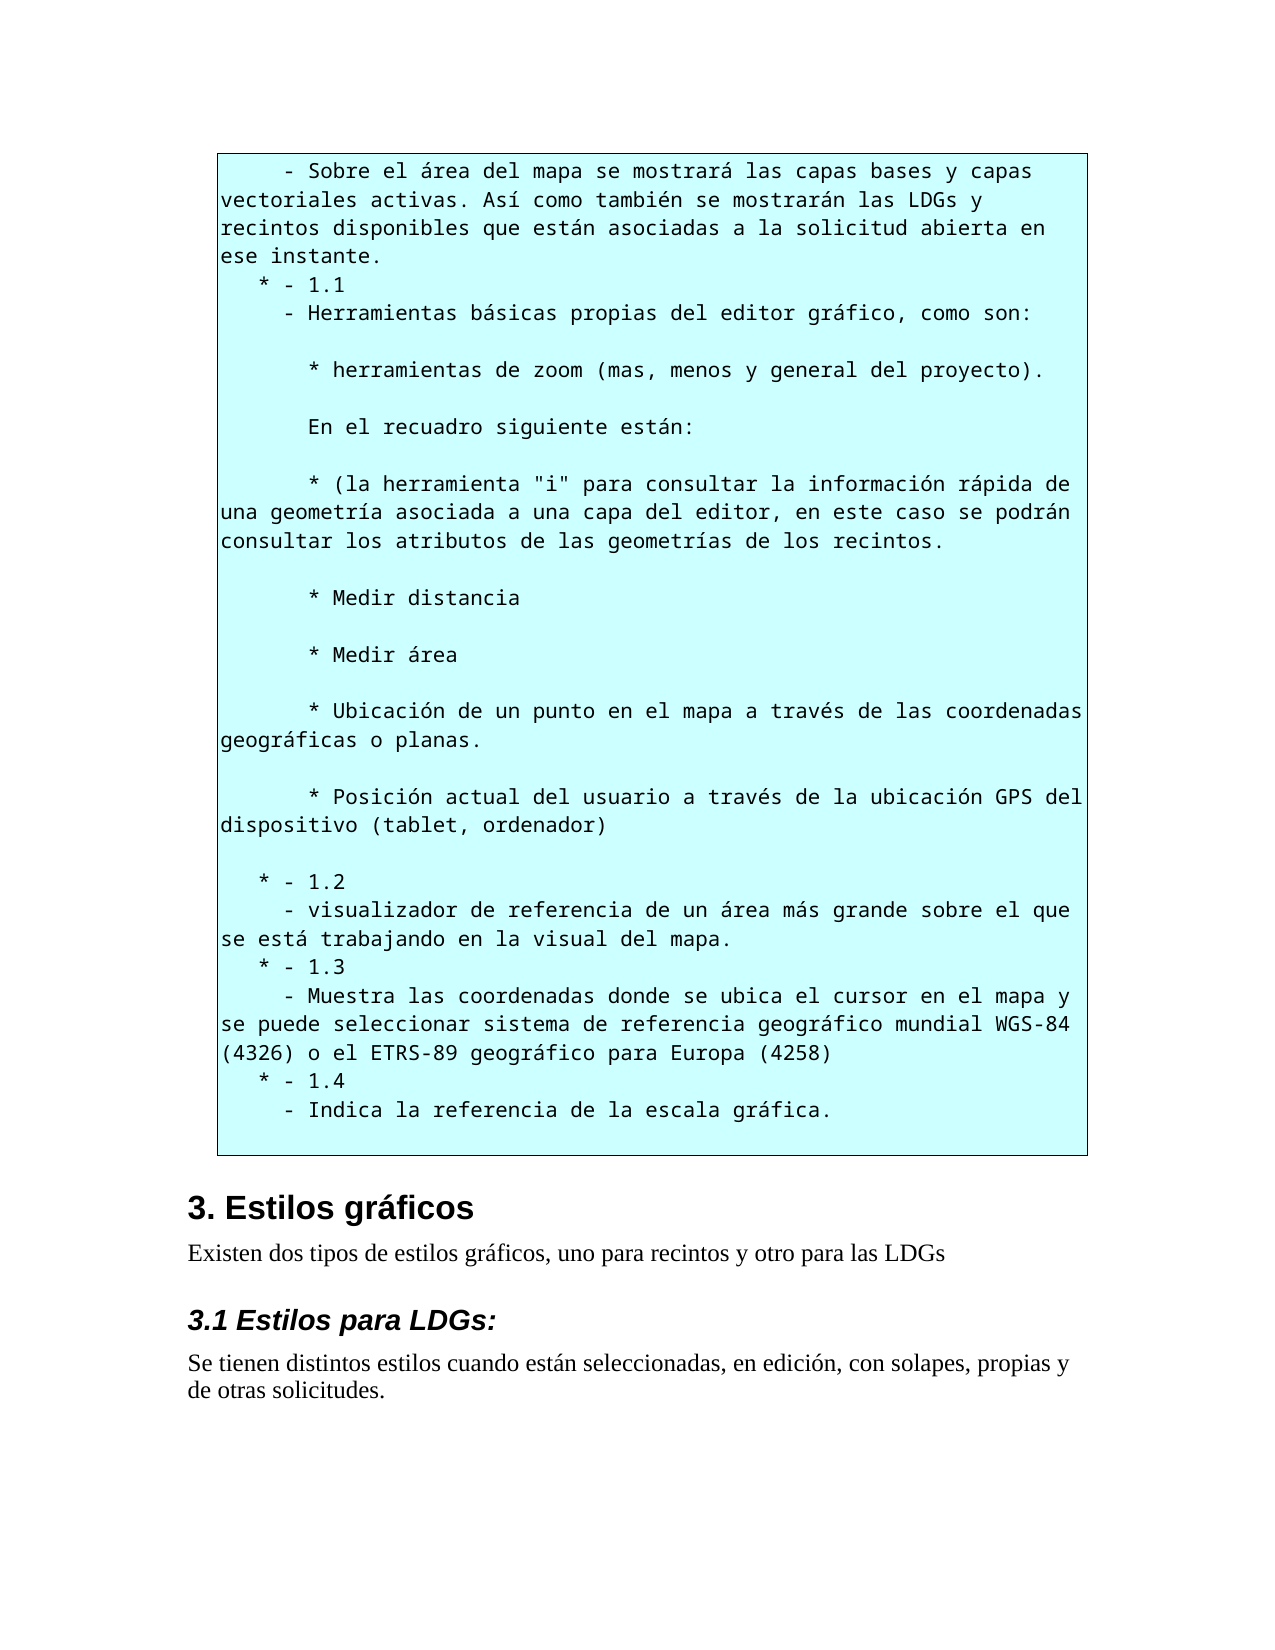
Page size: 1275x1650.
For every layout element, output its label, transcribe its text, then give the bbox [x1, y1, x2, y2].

subtitle 3.1 Estilos para LDGs: [187, 1304, 1087, 1336]
text Existen dos tipos de estilos gráficos, uno para recintos y otro para las LDGs [187, 1239, 1087, 1266]
text - Sobre el área del mapa se mostrará las capas bases y capas vectoriales activas. Así como también se mostrarán las LDGs y recintos disponibles que están asociadas a la solicitud abierta en ese instante. * - 1.1 - Herramientas básicas propias del editor gráfico, como son: * herramientas de zoom (mas, menos y general del proyecto). En el recuadro siguiente están: * (la herramienta "i" para consultar la información rápida de una geometría asociada a una capa del editor, en este caso se podrán consultar los atributos de las geometrías de los recintos. * Medir distancia * Medir área * Ubicación de un punto en el mapa a través de las coordenadas geográficas o planas. * Posición actual del usuario a través de la ubicación GPS del dispositivo (tablet, ordenador) * - 1.2 - visualizador de referencia de un área más grande sobre el que se está trabajando en la visual del mapa. * - 1.3 - Muestra las coordenadas donde se ubica el cursor en el mapa y se puede seleccionar sistema de referencia geográfico mundial WGS-84 (4326) o el ETRS-89 geográfico para Europa (4258) * - 1.4 - Indica la referencia de la escala gráfica. [218, 154, 1087, 1155]
text Se tienen distintos estilos cuando están seleccionadas, en edición, con solapes, propias y de otras solicitudes. [187, 1349, 1087, 1404]
subtitle 3. Estilos gráficos [187, 1189, 1087, 1226]
